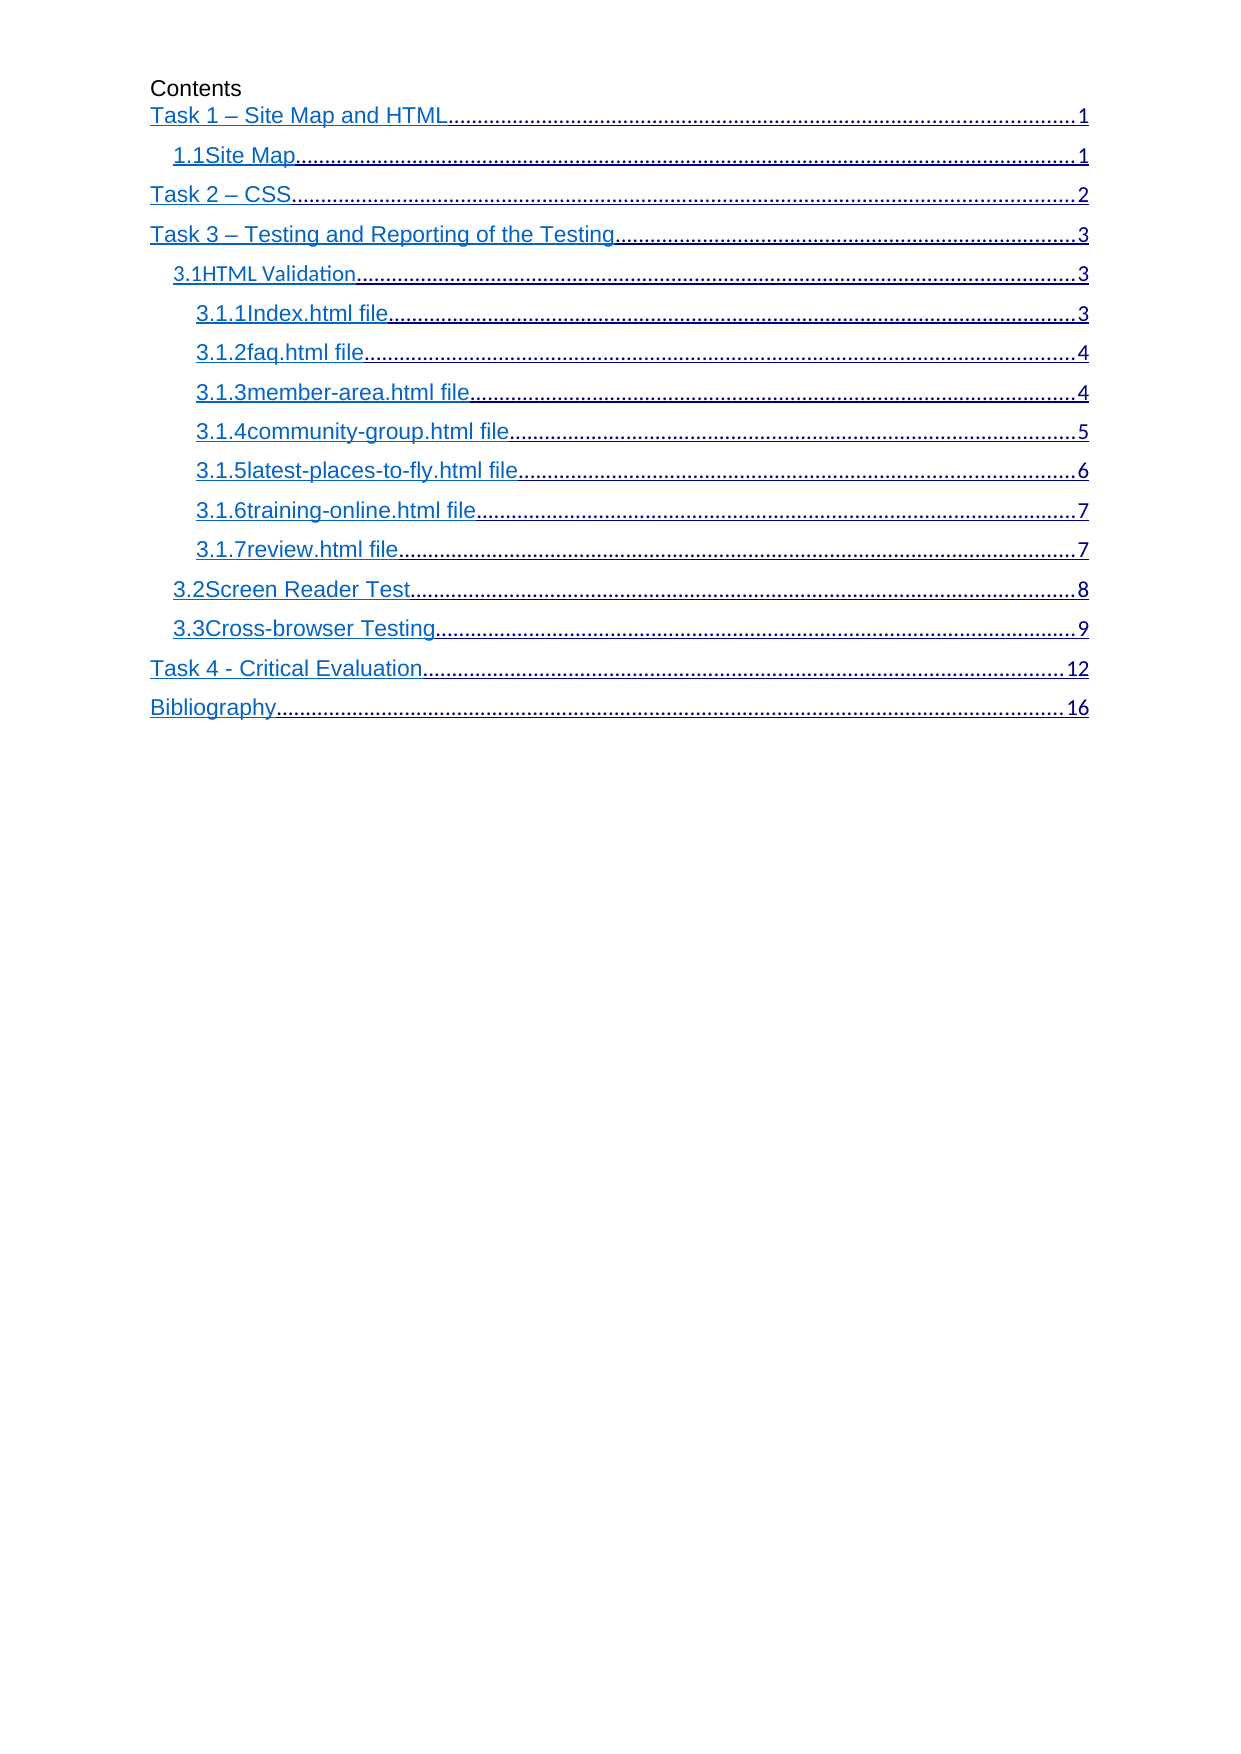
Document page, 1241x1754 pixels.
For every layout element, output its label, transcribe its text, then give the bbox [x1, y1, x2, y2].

text Task 1 – Site Map and HTML 1 [150, 101, 1090, 129]
text Task 2 – CSS 2 [150, 180, 1090, 208]
text 3.1.4 community-group.html file 5 [196, 417, 1090, 445]
text 3.1.3 member-area.html file 4 [196, 378, 1090, 406]
text 3.1 HTML Validation 3 [173, 259, 1090, 287]
text 3.1.7 review.html file 7 [196, 536, 1090, 564]
text 3.1.5 latest-places-to-fly.html file 6 [196, 457, 1090, 485]
text 3.1.2 faq.html file 4 [196, 338, 1090, 366]
text Contents [150, 75, 1090, 101]
text Bibliography 16 [150, 693, 1090, 722]
text 3.1.1 Index.html file 3 [196, 299, 1090, 327]
text 3.3 Cross-browser Testing 9 [173, 614, 1090, 643]
text Task 4 - Critical Evaluation 12 [150, 654, 1090, 682]
text 3.1.6 training-online.html file 7 [196, 496, 1090, 524]
text Task 3 – Testing and Reporting of the Testing 3 [150, 220, 1090, 248]
text 1.1 Site Map 1 [173, 141, 1090, 169]
text 3.2 Screen Reader Test 8 [173, 575, 1090, 603]
